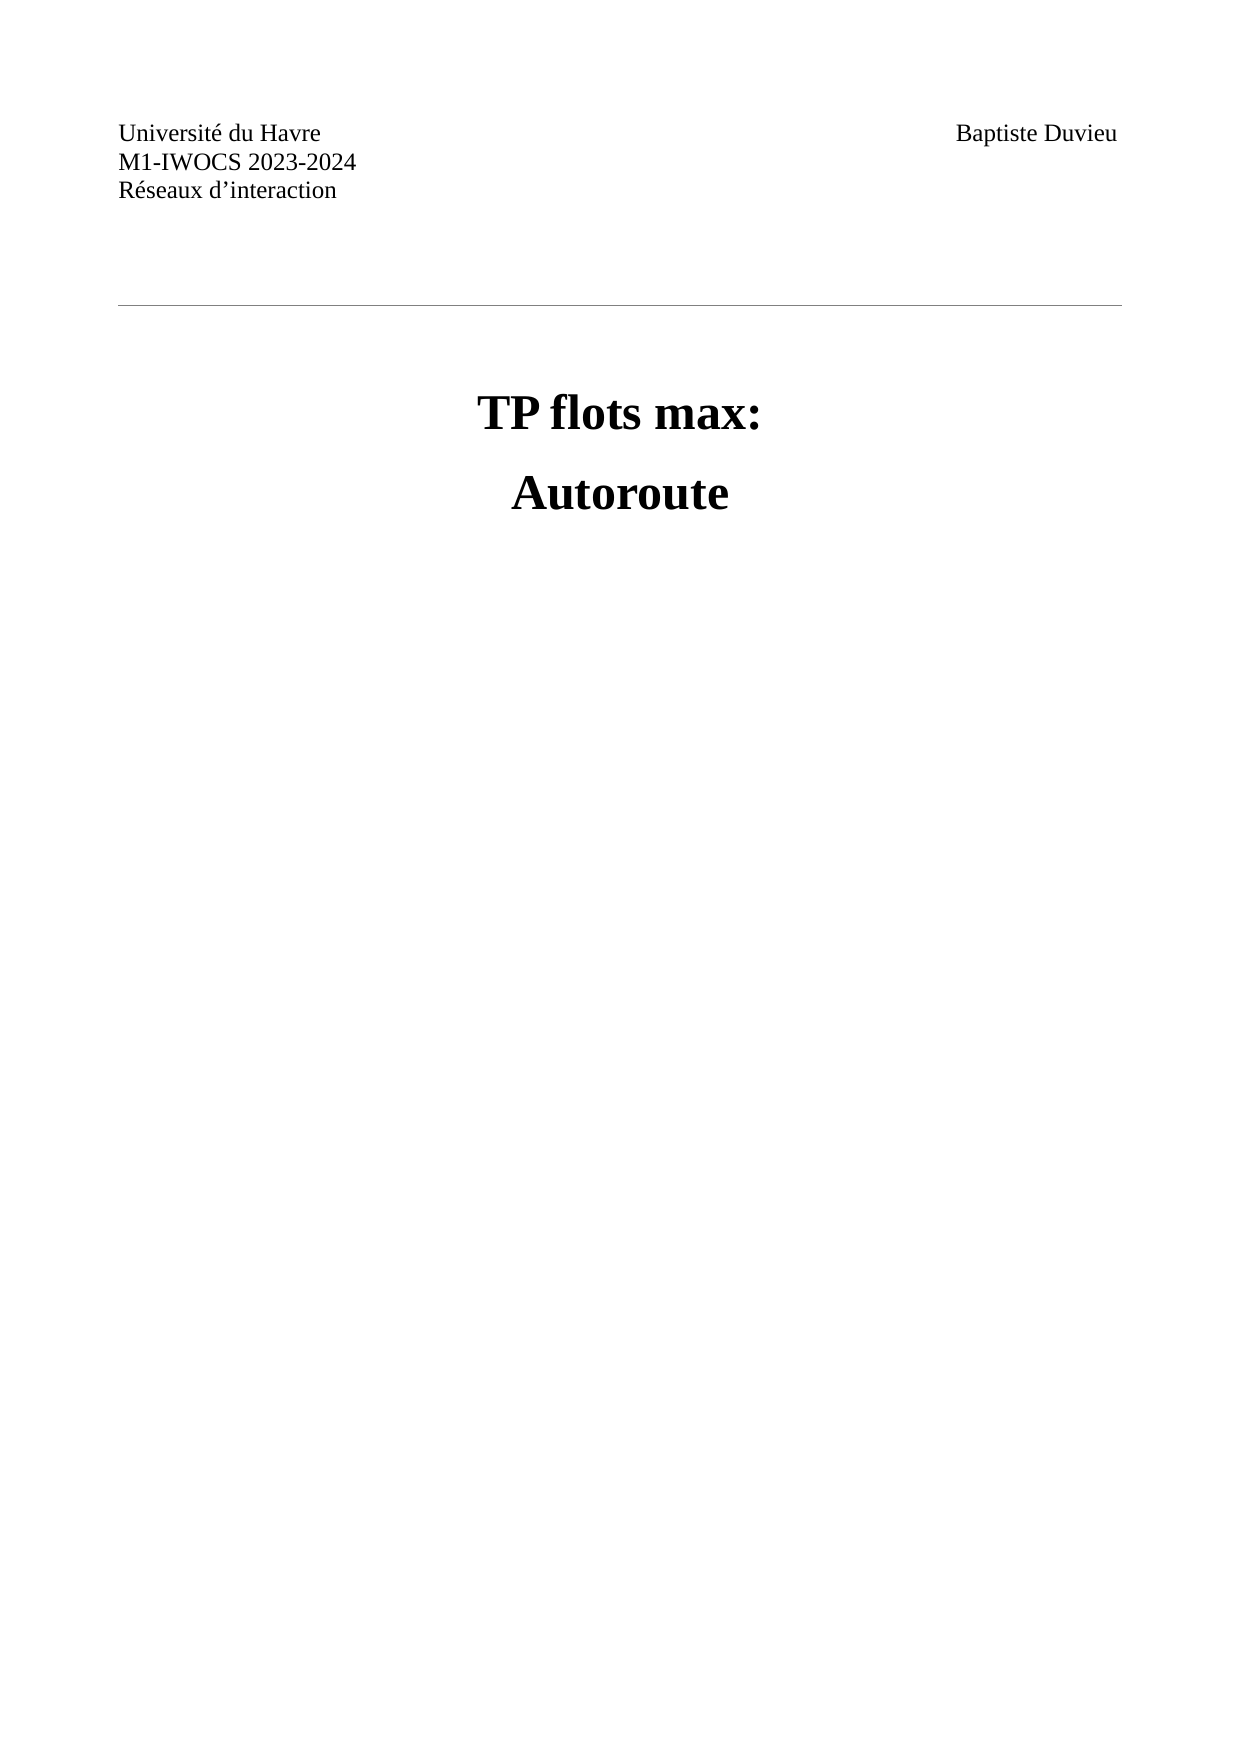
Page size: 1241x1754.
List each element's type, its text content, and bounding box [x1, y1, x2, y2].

text Autoroute [118, 463, 1122, 521]
text TP flots max: [118, 382, 1122, 440]
text Réseaux d’interaction [118, 176, 1122, 204]
text Université du Havre Baptiste Duvieu [118, 118, 1122, 147]
text M1-IWOCS 2023-2024 [118, 147, 1122, 176]
